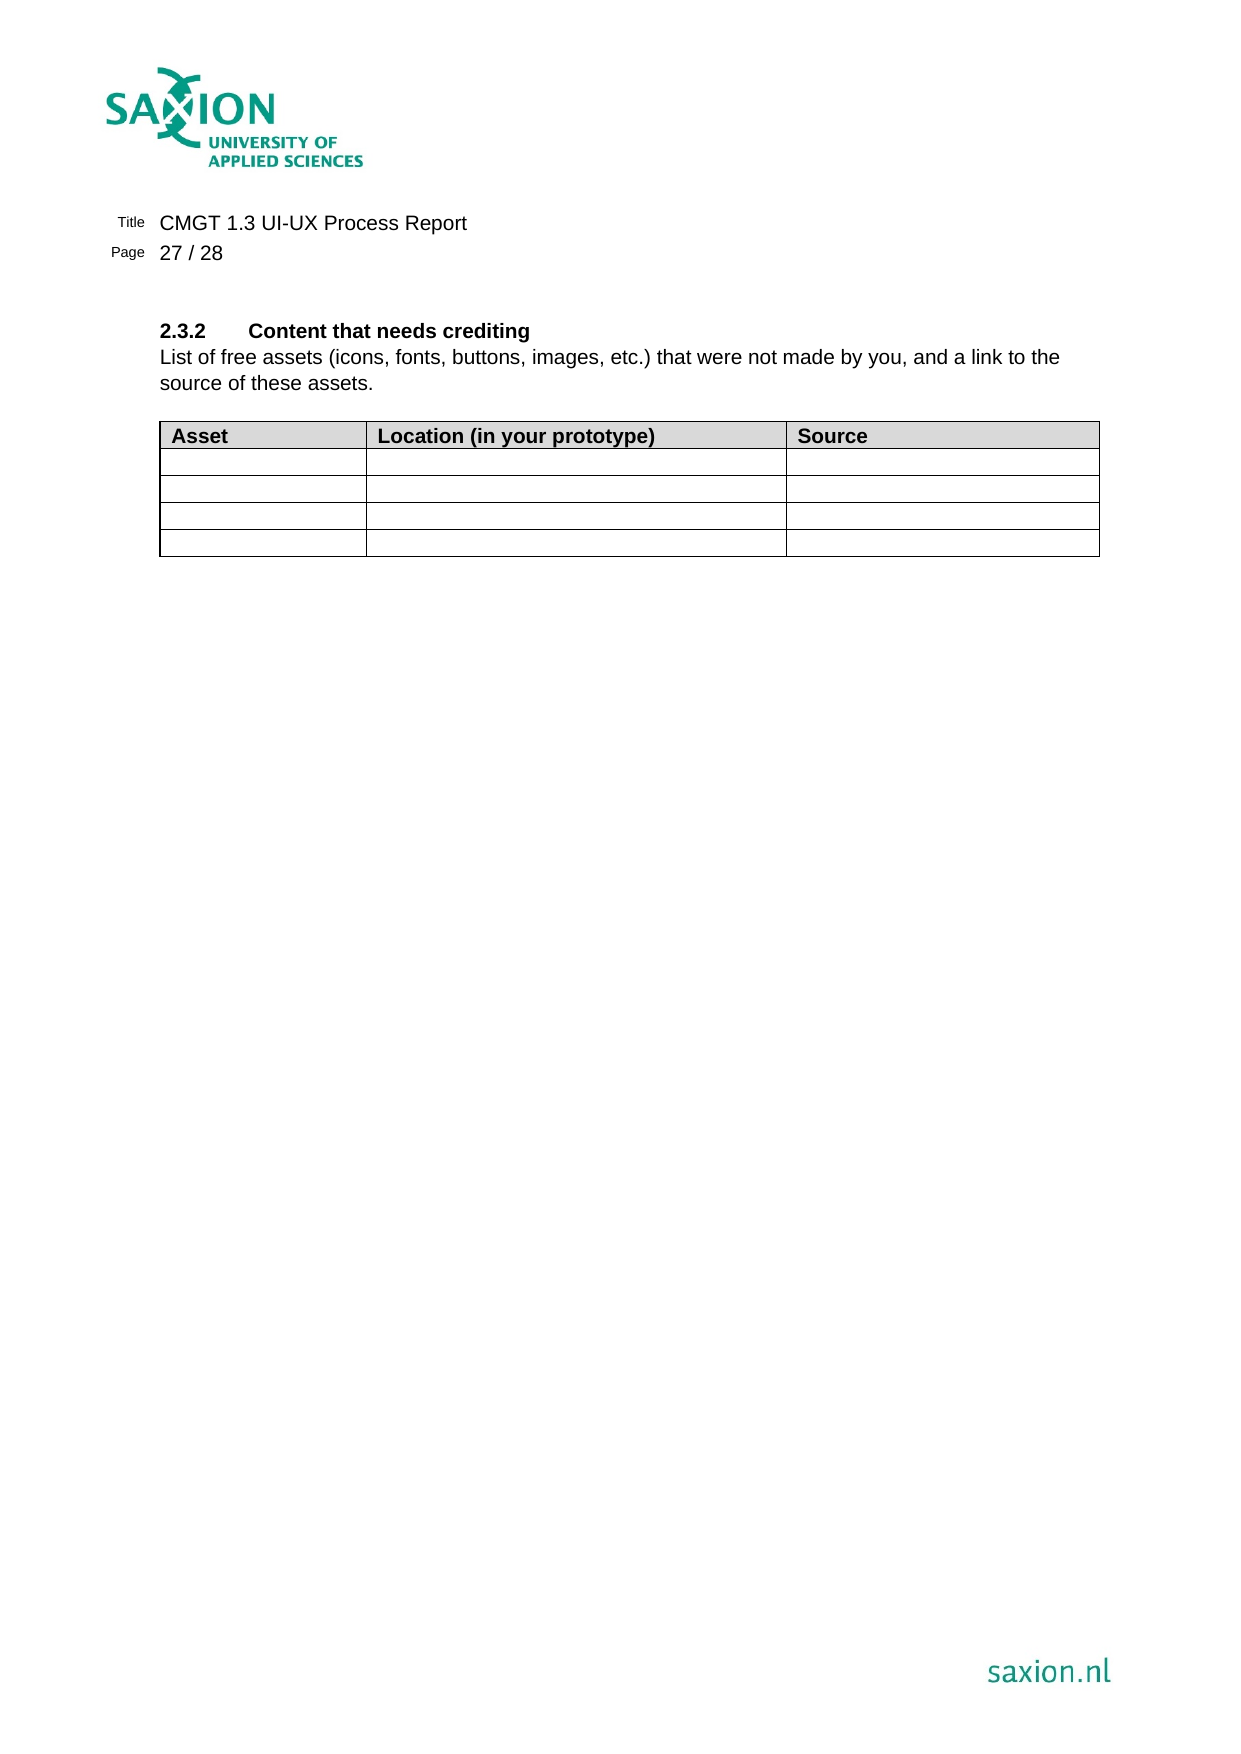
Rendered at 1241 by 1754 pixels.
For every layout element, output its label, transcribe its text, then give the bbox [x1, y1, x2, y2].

text List of free assets (icons, fonts, buttons, images, etc.) that were not made by you, and a link to the source of these assets. [159, 343, 1110, 395]
table_cell [161, 476, 366, 502]
picture [0, 1632, 1241, 1754]
subtitle Content that needs crediting [159, 317, 1110, 343]
table_cell [367, 530, 786, 556]
table_cell [367, 503, 786, 529]
table_cell [161, 449, 366, 475]
table_cell [787, 530, 1099, 556]
table_cell [367, 476, 786, 502]
picture [76, 59, 393, 178]
table_cell [787, 503, 1099, 529]
table_cell [367, 449, 786, 475]
table_cell [787, 449, 1099, 475]
table_cell [161, 503, 366, 529]
table_cell [787, 476, 1099, 502]
table_header Location (in your prototype) [367, 422, 786, 448]
table_header Source [787, 422, 1099, 448]
table_header Asset [161, 422, 366, 448]
table_cell [161, 530, 366, 556]
